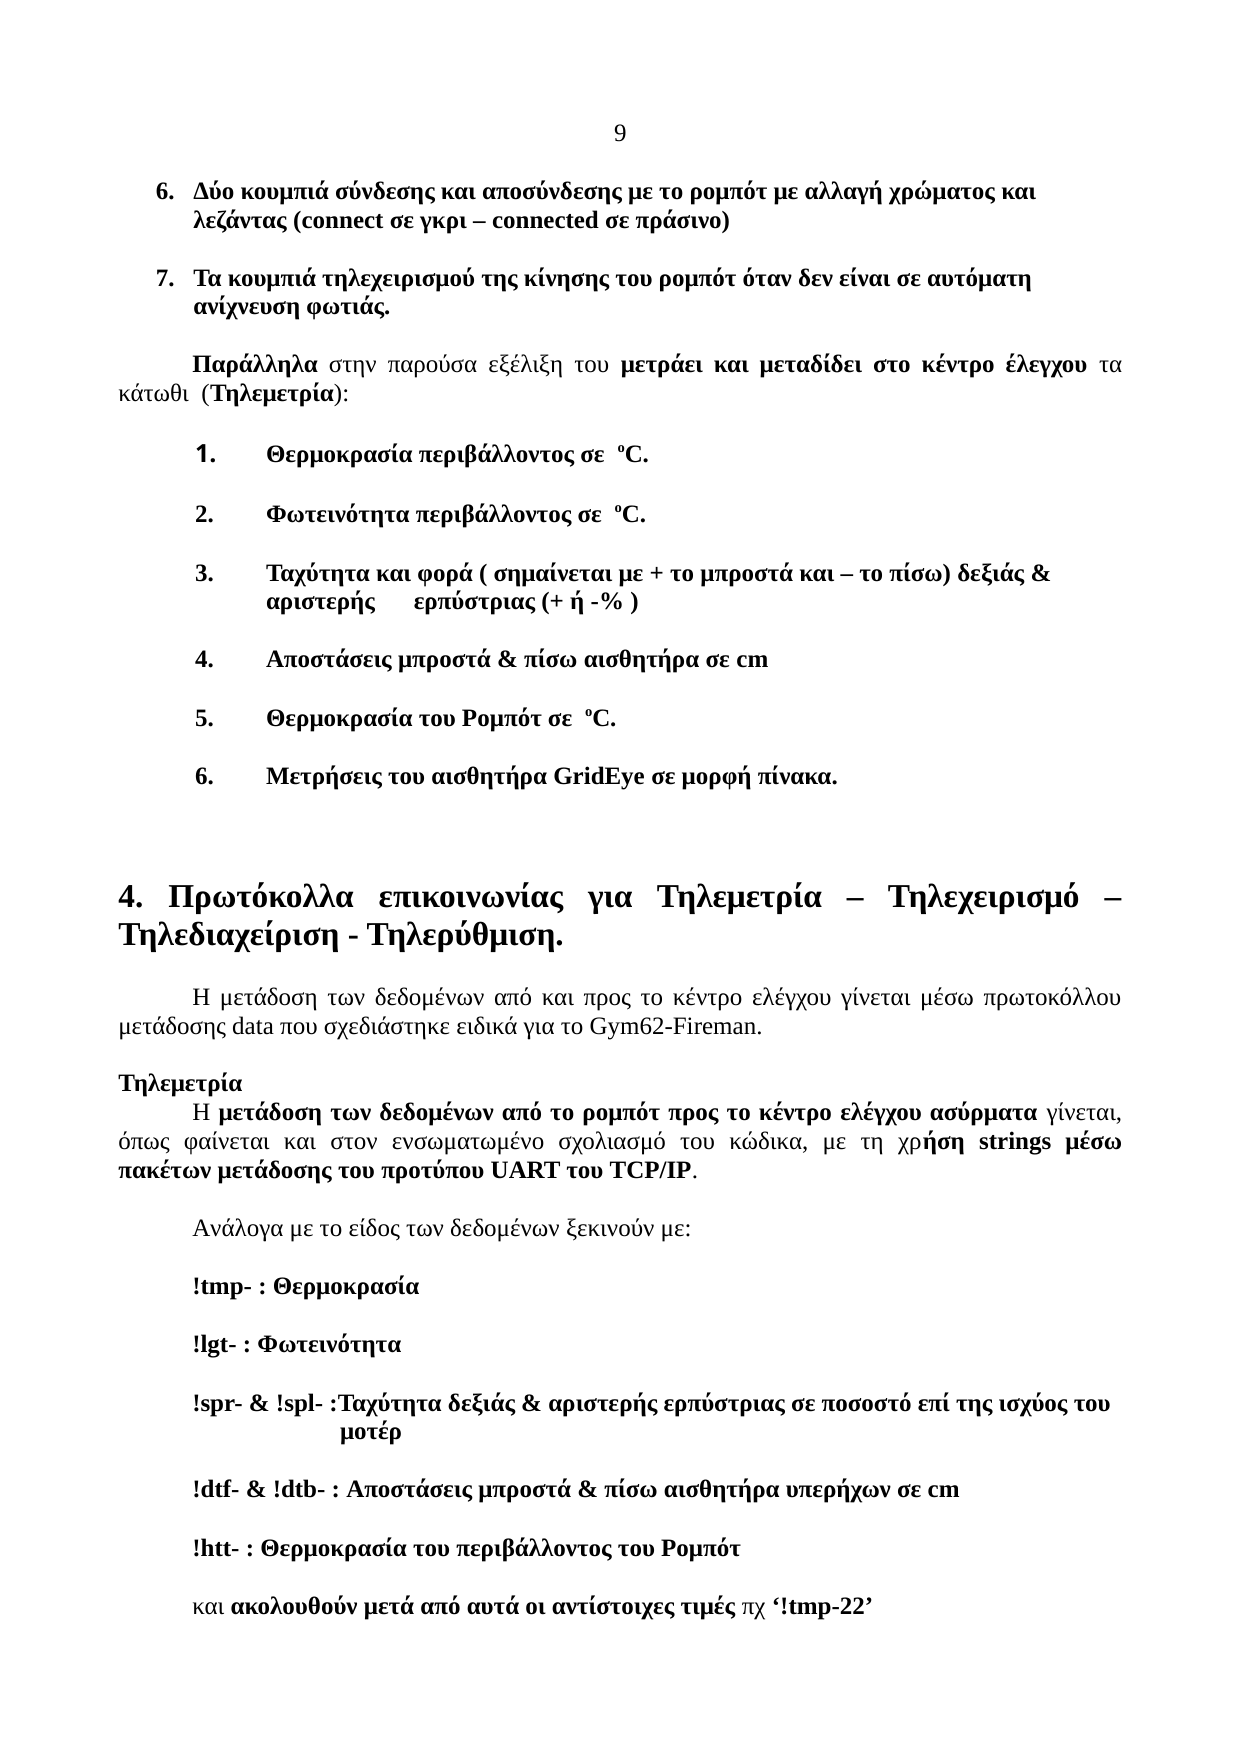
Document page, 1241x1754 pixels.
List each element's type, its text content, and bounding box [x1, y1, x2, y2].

text Η μετάδοση των δεδομένων από και προς το κέντρο ελέγχου γίνεται μέσω πρωτοκόλλου μετάδοσης data που σχεδιάστηκε ειδικά για το Gym62-Fireman. [118, 982, 1122, 1040]
list Ταχύτητα και φορά ( σημαίνεται με + το μπροστά και – το πίσω) δεξιάς & αριστερής ερπύστριας (+ ή -% ) [195, 558, 1122, 615]
list Φωτεινότητα περιβάλλοντος σε oC. [195, 499, 1122, 528]
list Θερμοκρασία περιβάλλοντος σε oC. [195, 436, 1122, 470]
list Τα κουμπιά τηλεχειρισμού της κίνησης του ρομπότ όταν δεν είναι σε αυτόματη ανίχνευση φωτιάς. [156, 263, 1122, 320]
text !lgt- : Φωτεινότητα [118, 1329, 1122, 1358]
text !dtf- & !dtb- : Αποστάσεις μπροστά & πίσω αισθητήρα υπερήχων σε cm [118, 1474, 1122, 1503]
list Αποστάσεις μπροστά & πίσω αισθητήρα σε cm [195, 644, 1122, 673]
text Τηλεμετρία [118, 1068, 1122, 1097]
list Δύο κουμπιά σύνδεσης και αποσύνδεσης με το ρομπότ με αλλαγή χρώματος και λεζάντας (connect σε γκρι – connected σε πράσινο) [156, 176, 1122, 234]
text Aνάλογα με το είδος των δεδομένων ξεκινούν με: [118, 1213, 1122, 1242]
text και ακολουθούν μετά από αυτά οι αντίστοιχες τιμές πχ ‘!tmp-22’ [118, 1591, 1122, 1620]
text !tmp- : Θερμοκρασία [118, 1271, 1122, 1300]
text !htt- : Θερμοκρασία του περιβάλλοντος του Ρομπότ [118, 1533, 1122, 1562]
list Μετρήσεις του αισθητήρα GridEye σε μορφή πίνακα. [195, 761, 1122, 790]
text Η μετάδοση των δεδομένων από το ρομπότ προς το κέντρο ελέγχου ασύρματα γίνεται, όπως φαίνεται και στον ενσωματωμένο σχολιασμό του κώδικα, με τη χρήση strings μέσω πακέτων μετάδοσης του προτύπου UART του TCP/IP. [118, 1097, 1122, 1183]
list Θερμοκρασία του Ρομπότ σε oC. [195, 703, 1122, 732]
text !spr- & !spl- :Ταχύτητα δεξιάς & αριστερής ερπύστριας σε ποσοστό επί της ισχύος του μοτέρ [118, 1388, 1122, 1445]
text 4. Πρωτόκολλα επικοινωνίας για Τηλεμετρία – Τηλεχειρισμό – Τηλεδιαχείριση - Τηλερύθμιση. [118, 876, 1122, 953]
text Παράλληλα στην παρούσα εξέλιξη του μετράει και μεταδίδει στο κέντρο έλεγχου τα κάτωθι (Τηλεμετρία): [118, 349, 1122, 406]
